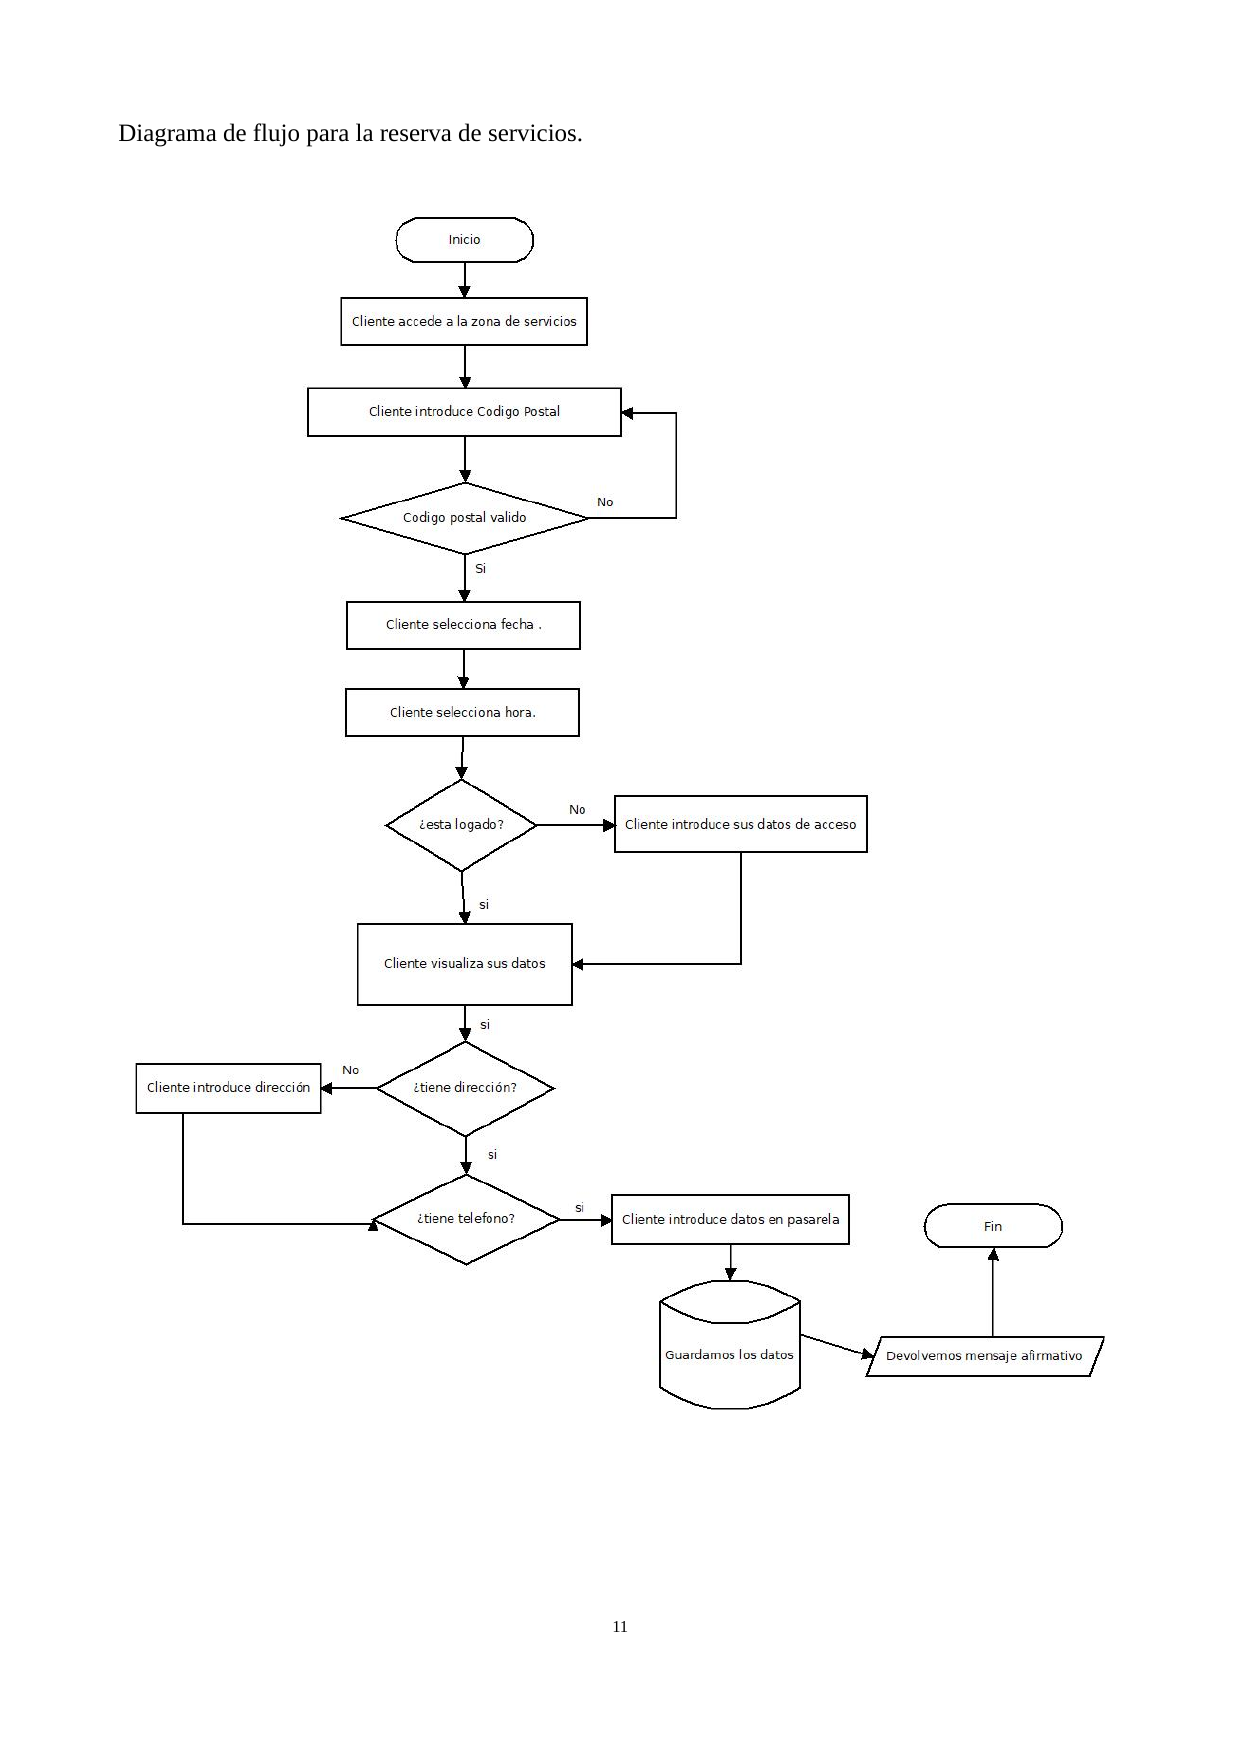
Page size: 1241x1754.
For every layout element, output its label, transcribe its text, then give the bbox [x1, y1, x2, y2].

text Diagrama de flujo para la reserva de servicios. [118, 118, 1122, 147]
picture [135, 217, 1105, 1410]
